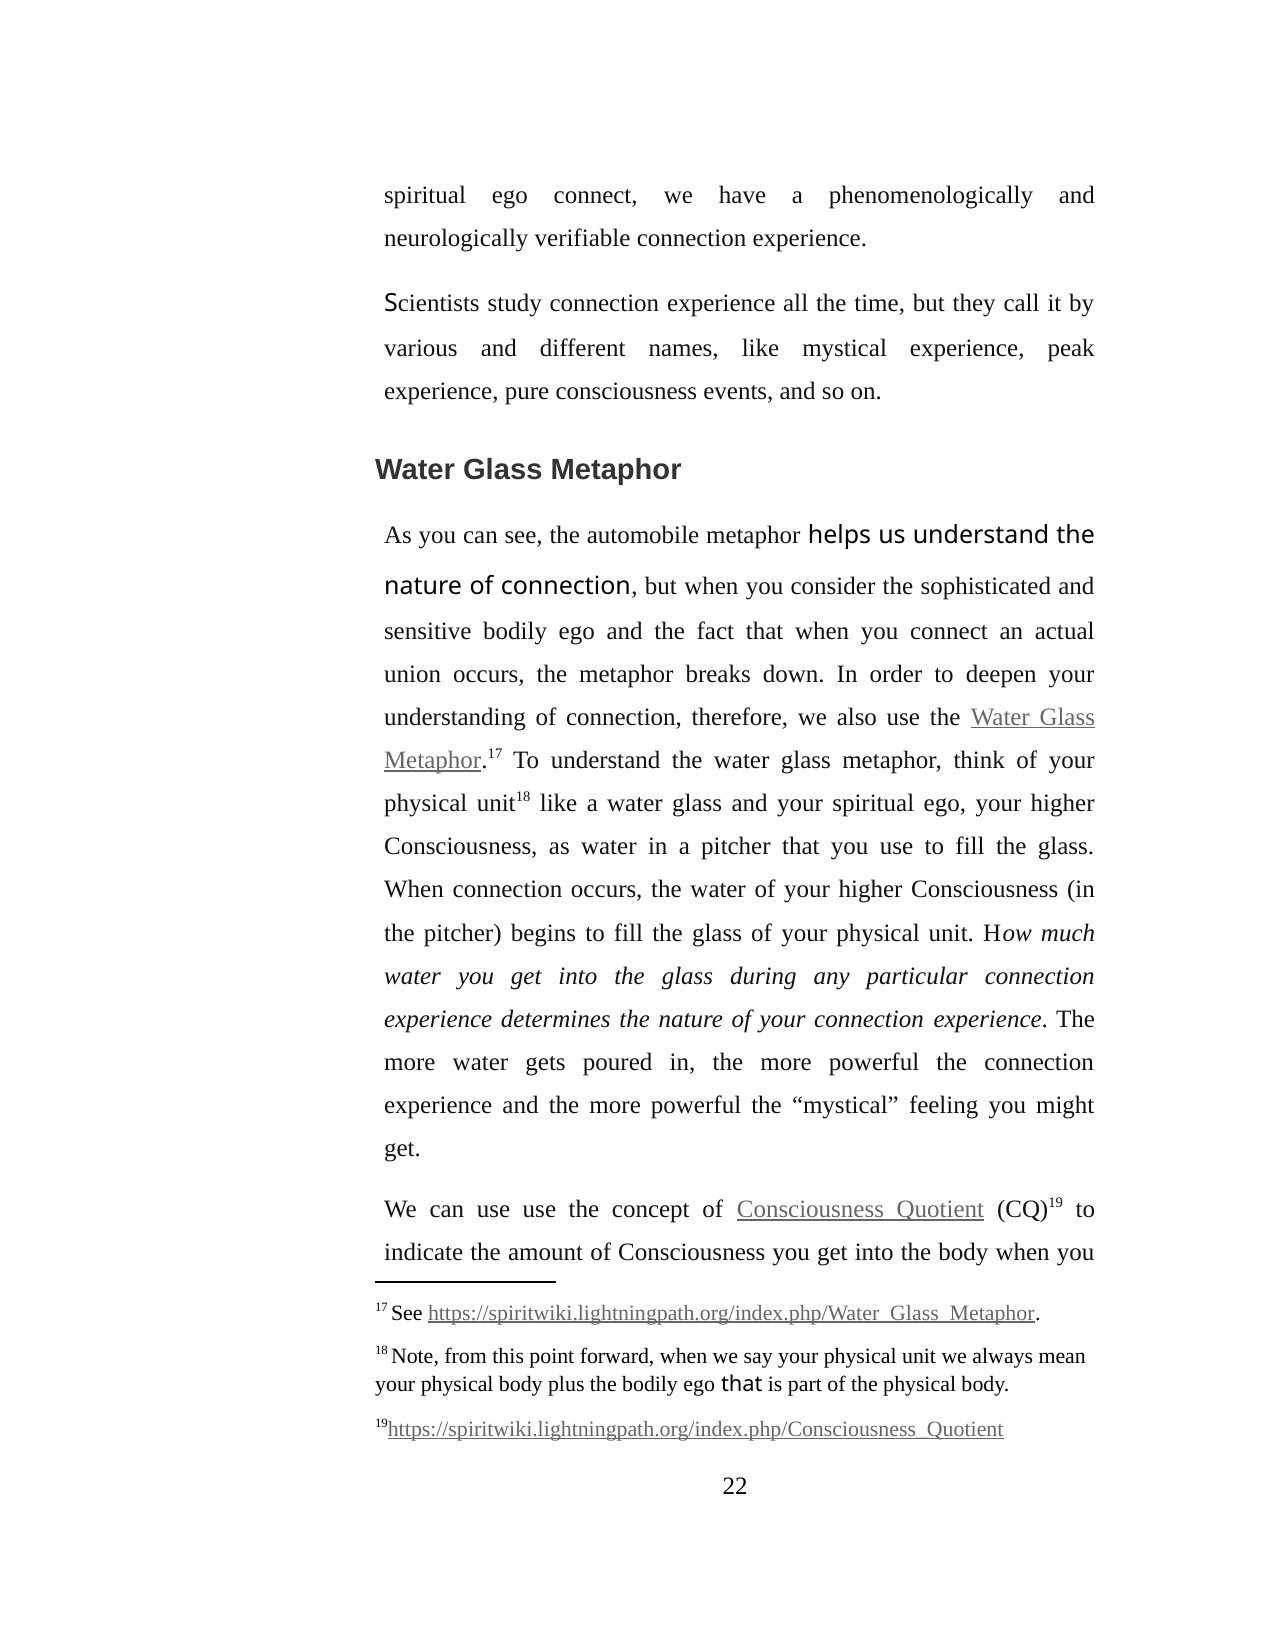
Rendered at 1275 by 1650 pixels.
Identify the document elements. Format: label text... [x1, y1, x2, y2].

text Scientists study connection experience all the time, but they call it by various and different names, like mystical experience, peak experience, pure consciousness events, and so on. [384, 284, 1095, 404]
text We can use use the concept of Consciousness Quotient (CQ) to indicate the amount of Consciousness you get into the body when you [384, 1194, 1095, 1266]
text spiritual ego connect, we have a phenomenologically and neurologically verifiable connection experience. [384, 180, 1095, 252]
text Note, from this point forward, when we say your physical unit we always mean your physical body plus the bodily ego that is part of the physical body. [375, 1343, 1095, 1398]
text https://spiritwiki.lightningpath.org/index.php/Consciousness_Quotient [1004, 1416, 1095, 1441]
text As you can see, the automobile metaphor helps us understand the nature of connection, but when you consider the sophisticated and sensitive bodily ego and the fact that when you connect an actual union occurs, the metaphor breaks down. In order to deepen your understanding of connection, therefore, we also use the Water Glass Metaphor. To understand the water glass metaphor, think of your physical unit like a water glass and your spiritual ego, your higher Consciousness, as water in a pitcher that you use to fill the glass. When connection occurs, the water of your higher Consciousness (in the pitcher) begins to fill the glass of your physical unit. How much water you get into the glass during any particular connection experience determines the nature of your connection experience. The more water gets poured in, the more powerful the connection experience and the more powerful the “mystical” feeling you might get. [384, 516, 1095, 1162]
subtitle Water Glass Metaphor [375, 452, 1095, 485]
